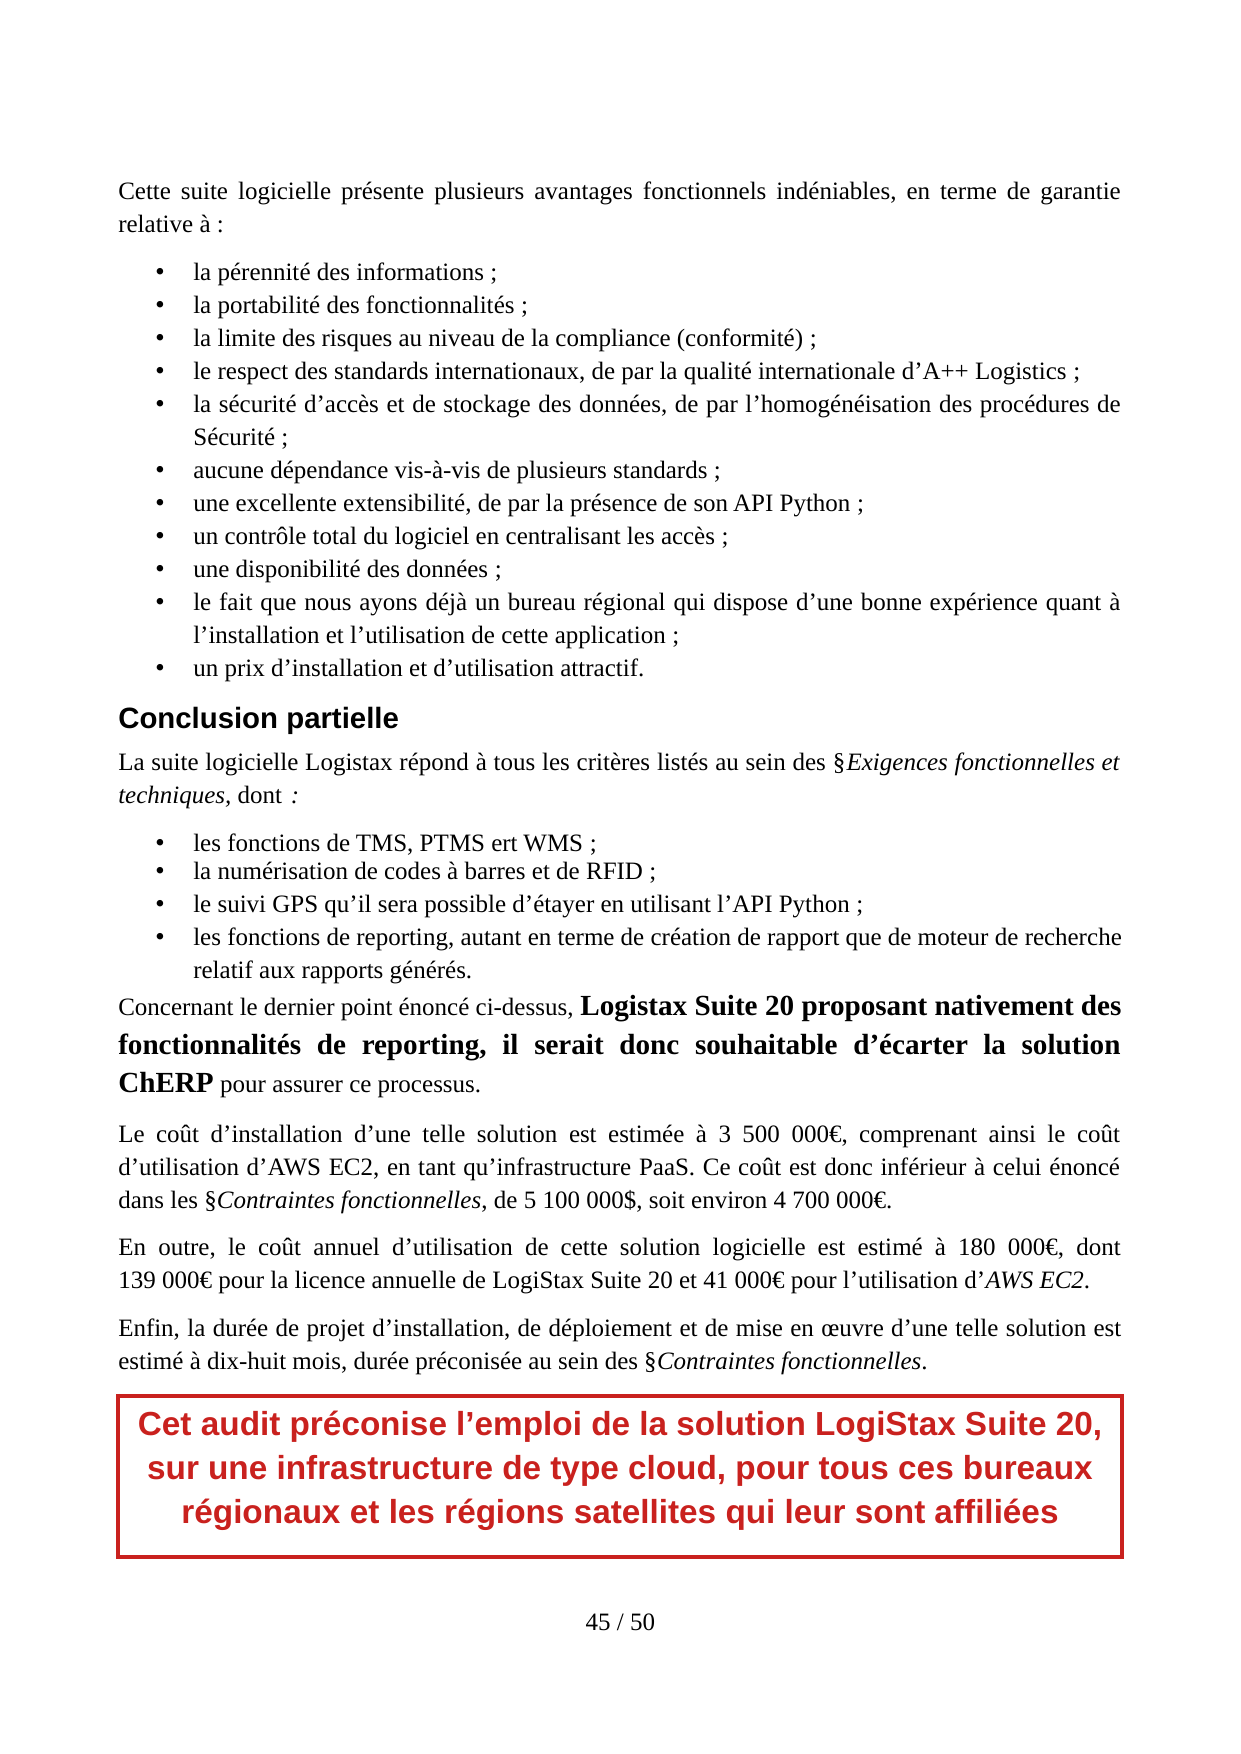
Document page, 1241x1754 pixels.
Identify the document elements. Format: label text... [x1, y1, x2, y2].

text Le coût d’installation d’une telle solution est estimée à 3 500 000€, comprenant ainsi le coût d’utilisation d’AWS EC2, en tant qu’infrastructure PaaS. Ce coût est donc inférieur à celui énoncé dans les §Contraintes fonctionnelles, de 5 100 000$, soit environ 4 700 000€. [118, 1119, 1122, 1213]
text En outre, le coût annuel d’utilisation de cette solution logicielle est estimé à 180 000€, dont 139 000€ pour la licence annuelle de LogiStax Suite 20 et 41 000€ pour l’utilisation d’AWS EC2. [118, 1232, 1122, 1294]
text La suite logicielle Logistax répond à tous les critères listés au sein des §Exigences fonctionnelles et techniques, dont : [118, 747, 1122, 809]
list la numérisation de codes à barres et de RFID ; [156, 856, 1122, 885]
text Enfin, la durée de projet d’installation, de déploiement et de mise en œuvre d’une telle solution est estimé à dix-huit mois, durée préconisée au sein des §Contraintes fonctionnelles. [118, 1313, 1122, 1375]
list la pérennité des informations ; [156, 257, 1122, 286]
list les fonctions de reporting, autant en terme de création de rapport que de moteur de recherche relatif aux rapports générés. [156, 922, 1122, 984]
list un prix d’installation et d’utilisation attractif. [156, 653, 1122, 682]
list une excellente extensibilité, de par la présence de son API Python ; [156, 488, 1122, 517]
list le suivi GPS qu’il sera possible d’étayer en utilisant l’API Python ; [156, 889, 1122, 918]
list le fait que nous ayons déjà un bureau régional qui dispose d’une bonne expérience quant à l’installation et l’utilisation de cette application ; [156, 587, 1122, 649]
list la limite des risques au niveau de la compliance (conformité) ; [156, 323, 1122, 352]
list une disponibilité des données ; [156, 554, 1122, 583]
list un contrôle total du logiciel en centralisant les accès ; [156, 521, 1122, 550]
text Cette suite logicielle présente plusieurs avantages fonctionnels indéniables, en terme de garantie relative à : [118, 176, 1122, 238]
list la portabilité des fonctionnalités ; [156, 290, 1122, 319]
text Concernant le dernier point énoncé ci-dessus, Logistax Suite 20 proposant nativement des fonctionnalités de reporting, il serait donc souhaitable d’écarter la solution ChERP pour assurer ce processus. [118, 988, 1122, 1099]
list le respect des standards internationaux, de par la qualité internationale d’A++ Logistics ; [156, 356, 1122, 385]
subtitle Conclusion partielle [118, 701, 1122, 734]
list la sécurité d’accès et de stockage des données, de par l’homogénéisation des procédures de Sécurité ; [156, 389, 1122, 451]
table_header Cet audit préconise l’emploi de la solution LogiStax Suite 20, sur une infrastructure de type cloud, pour tous ces bureaux régionaux et les régions satellites qui leur sont affiliées [120, 1398, 1120, 1555]
list les fonctions de TMS, PTMS ert WMS ; [156, 828, 1122, 856]
list aucune dépendance vis-à-vis de plusieurs standards ; [156, 455, 1122, 484]
